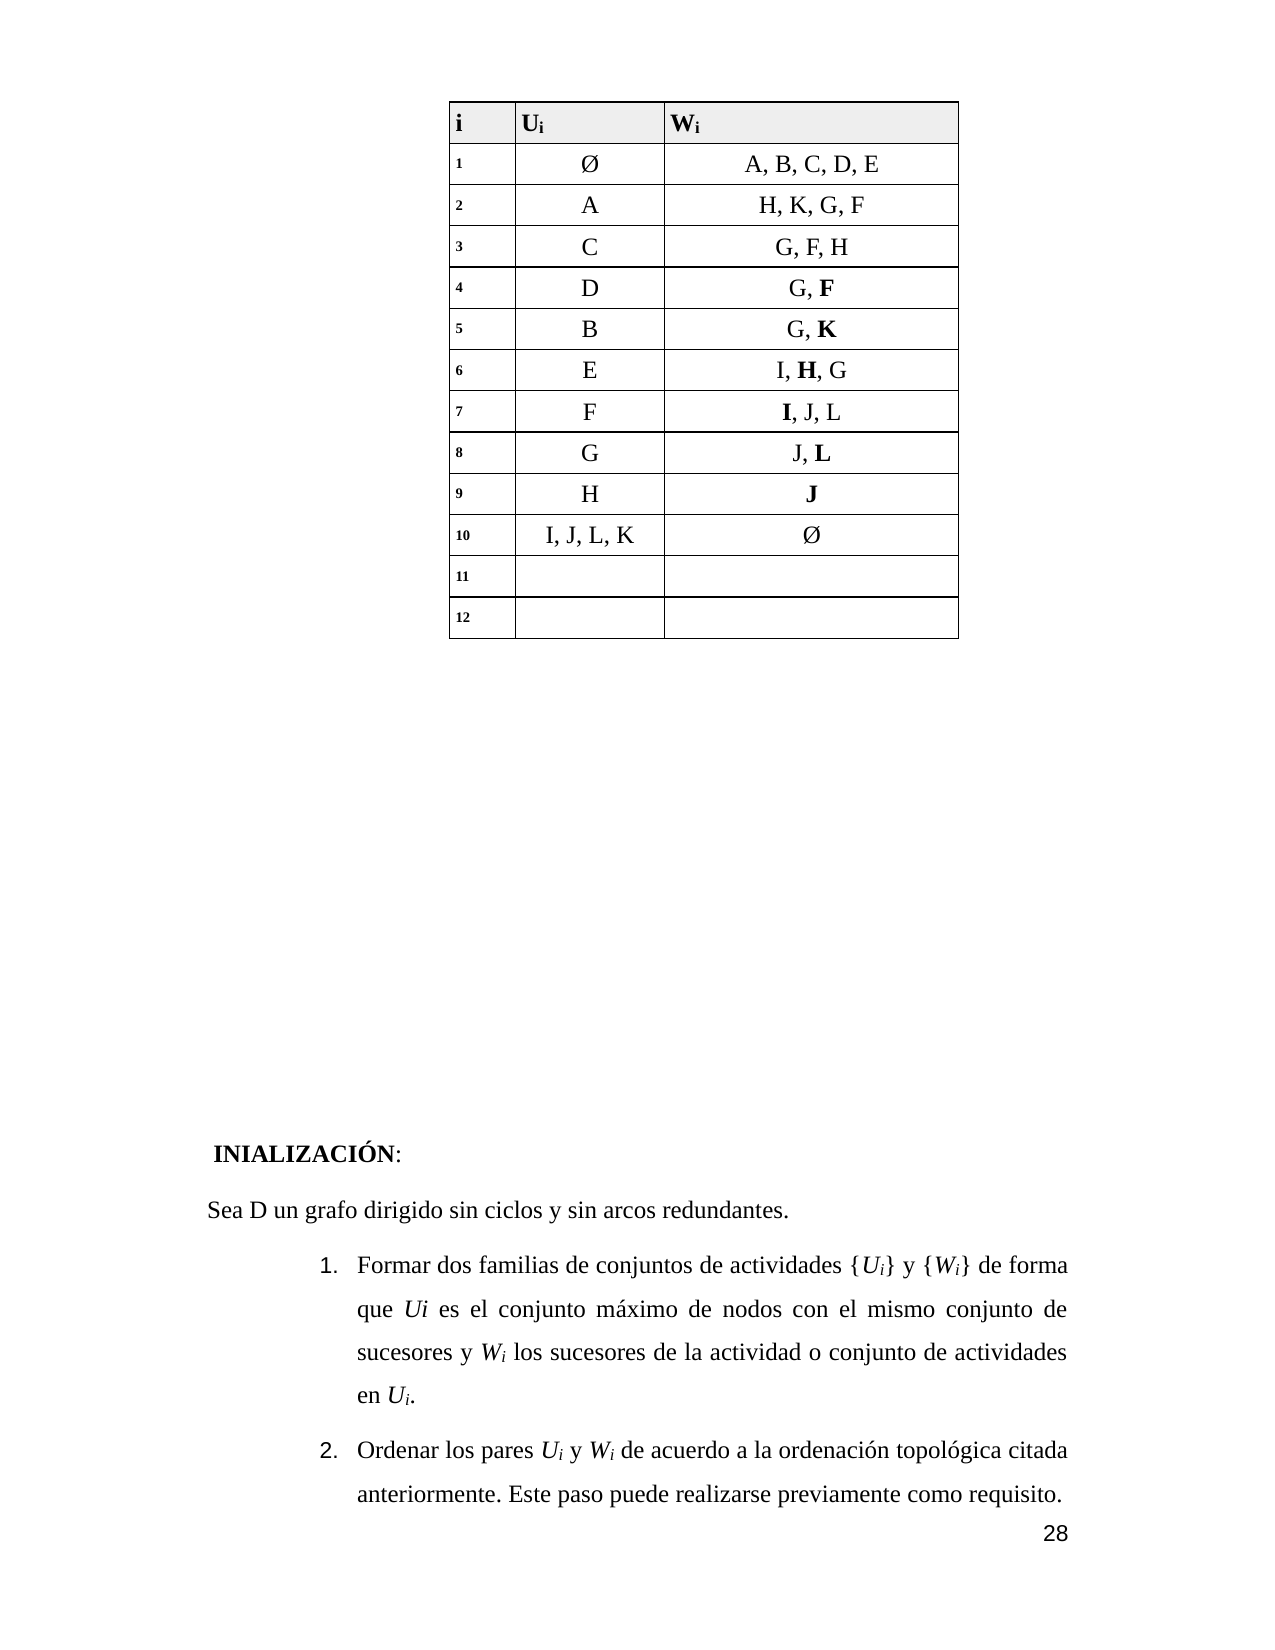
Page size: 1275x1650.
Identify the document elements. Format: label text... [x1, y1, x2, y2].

text INIALIZACIÓN: [207, 1139, 1068, 1168]
list Formar dos familias de conjuntos de actividades {Ui} y {Wi} de forma que Ui es el conjunto máximo de nodos con el mismo conjunto de sucesores y Wi los sucesores de la actividad o conjunto de actividades en Ui. [319, 1251, 1068, 1409]
table_cell 7 [450, 391, 515, 431]
table_cell 5 [450, 309, 515, 349]
table_cell H [516, 474, 664, 514]
table_cell Ø [516, 144, 664, 184]
table_cell 10 [450, 515, 515, 555]
table_header i [450, 103, 515, 143]
table_cell [516, 598, 664, 638]
table_cell D [516, 268, 664, 308]
table_cell F [516, 391, 664, 431]
table_cell 4 [450, 268, 515, 308]
table_cell 2 [450, 185, 515, 225]
table_cell G, F [665, 268, 958, 308]
table_header Wi [665, 103, 958, 143]
table_cell [516, 556, 664, 596]
table_cell [665, 556, 958, 596]
table_cell 3 [450, 226, 515, 266]
table_cell B [516, 309, 664, 349]
table_cell [665, 598, 958, 638]
table_cell E [516, 350, 664, 390]
table_header Ui [516, 103, 664, 143]
table_cell I, H, G [665, 350, 958, 390]
text Sea D un grafo dirigido sin ciclos y sin arcos redundantes. [207, 1195, 1068, 1224]
table_cell A, B, C, D, E [665, 144, 958, 184]
table_cell C [516, 226, 664, 266]
table_cell 8 [450, 433, 515, 473]
table_cell G [516, 433, 664, 473]
table_cell 9 [450, 474, 515, 514]
table_cell 12 [450, 598, 515, 638]
table_cell 11 [450, 556, 515, 596]
table_cell G, K [665, 309, 958, 349]
table_cell J, L [665, 433, 958, 473]
table_cell G, F, H [665, 226, 958, 266]
table_cell I, J, L [665, 391, 958, 431]
table_cell 6 [450, 350, 515, 390]
table_cell I, J, L, K [516, 515, 664, 555]
table_cell J [665, 474, 958, 514]
table_cell H, K, G, F [665, 185, 958, 225]
table_cell A [516, 185, 664, 225]
table_cell 1 [450, 144, 515, 184]
list Ordenar los pares Ui y Wi de acuerdo a la ordenación topológica citada anteriormente. Este paso puede realizarse previamente como requisito. [319, 1436, 1068, 1507]
table_cell Ø [665, 515, 958, 555]
